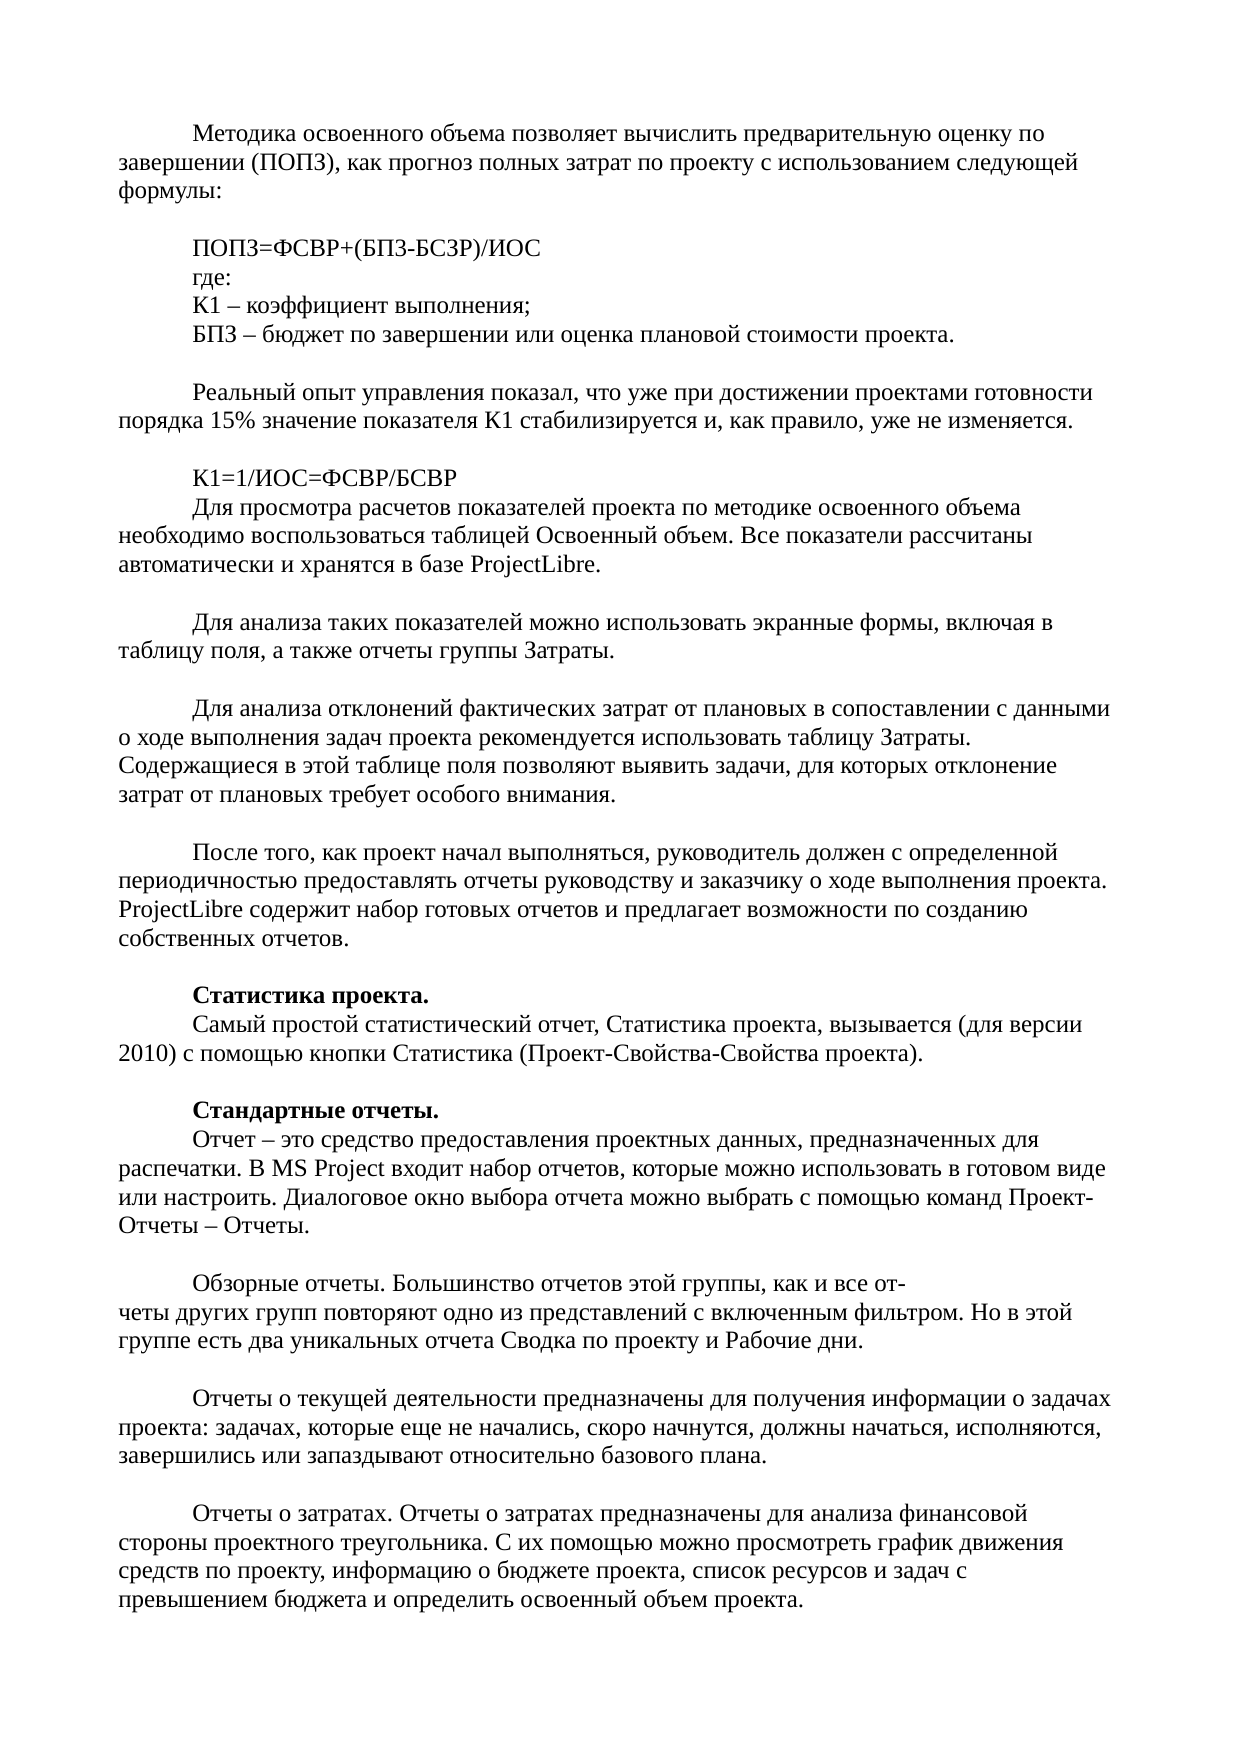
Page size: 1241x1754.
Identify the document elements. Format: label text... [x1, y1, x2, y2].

text Для анализа таких показателей можно использовать экранные формы, включая в таблицу поля, а также отчеты группы Затраты. [118, 607, 1122, 664]
text ПОПЗ=ФСВР+(БП3-БСЗР)/ИОС [118, 233, 1122, 262]
text Для анализа отклонений фактических затрат от плановых в сопоставлении с данными о ходе выполнения задач проекта рекомендуется использовать таблицу Затраты. Содержащиеся в этой таблице поля позволяют выявить задачи, для которых отклонение затрат от плановых требует особого внимания. [118, 693, 1122, 808]
text К1=1/ИОС=ФСВР/БСВР [118, 463, 1122, 492]
text Для просмотра расчетов показателей проекта по методике освоенного объема необходимо воспользоваться таблицей Освоенный объем. Все показатели рассчитаны автоматически и хранятся в базе ProjectLibre. [118, 492, 1122, 578]
text Обзорные отчеты. Большинство отчетов этой группы, как и все от- [118, 1268, 1122, 1297]
text Статистика проекта. [118, 981, 1122, 1009]
text где: [118, 262, 1122, 291]
text После того, как проект начал выполняться, руководитель должен с определенной периодичностью предоставлять отчеты руководству и заказчику о ходе выполнения проекта. ProjectLibre содержит набор готовых отчетов и предлагает возможности по созданию собственных отчетов. [118, 837, 1122, 952]
text четы других групп повторяют одно из представлений с включенным фильтром. Но в этой группе есть два уникальных отчета Сводка по проекту и Рабочие дни. [118, 1297, 1122, 1354]
text Стандартные отчеты. [118, 1096, 1122, 1124]
text К1 – коэффициент выполнения; [118, 291, 1122, 319]
text Самый простой статистический отчет, Статистика проекта, вызывается (для версии 2010) с помощью кнопки Статистика (Проект-Свойства-Свойства проекта). [118, 1009, 1122, 1067]
text Реальный опыт управления показал, что уже при достижении проектами готовности порядка 15% значение показателя К1 стабилизируется и, как правило, уже не изменяется. [118, 377, 1122, 434]
text Отчет – это средство предоставления проектных данных, предназначенных для распечатки. В MS Project входит набор отчетов, которые можно использовать в готовом виде или настроить. Диалоговое окно выбора отчета можно выбрать с помощью команд Проект-Отчеты – Отчеты. [118, 1124, 1122, 1239]
text Отчеты о текущей деятельности предназначены для получения информации о задачах проекта: задачах, которые еще не начались, скоро начнутся, должны начаться, исполняются, завершились или запаздывают относительно базового плана. [118, 1383, 1122, 1469]
text БПЗ – бюджет по завершении или оценка плановой стоимости проекта. [118, 319, 1122, 348]
text Отчеты о затратах. Отчеты о затратах предназначены для анализа финансовой стороны проектного треугольника. С их помощью можно просмотреть график движения средств по проекту, информацию о бюджете проекта, список ресурсов и задач с превышением бюджета и определить освоенный объем проекта. [118, 1498, 1122, 1613]
text Методика освоенного объема позволяет вычислить предварительную оценку по завершении (ПОПЗ), как прогноз полных затрат по проекту с использованием следующей формулы: [118, 118, 1122, 204]
